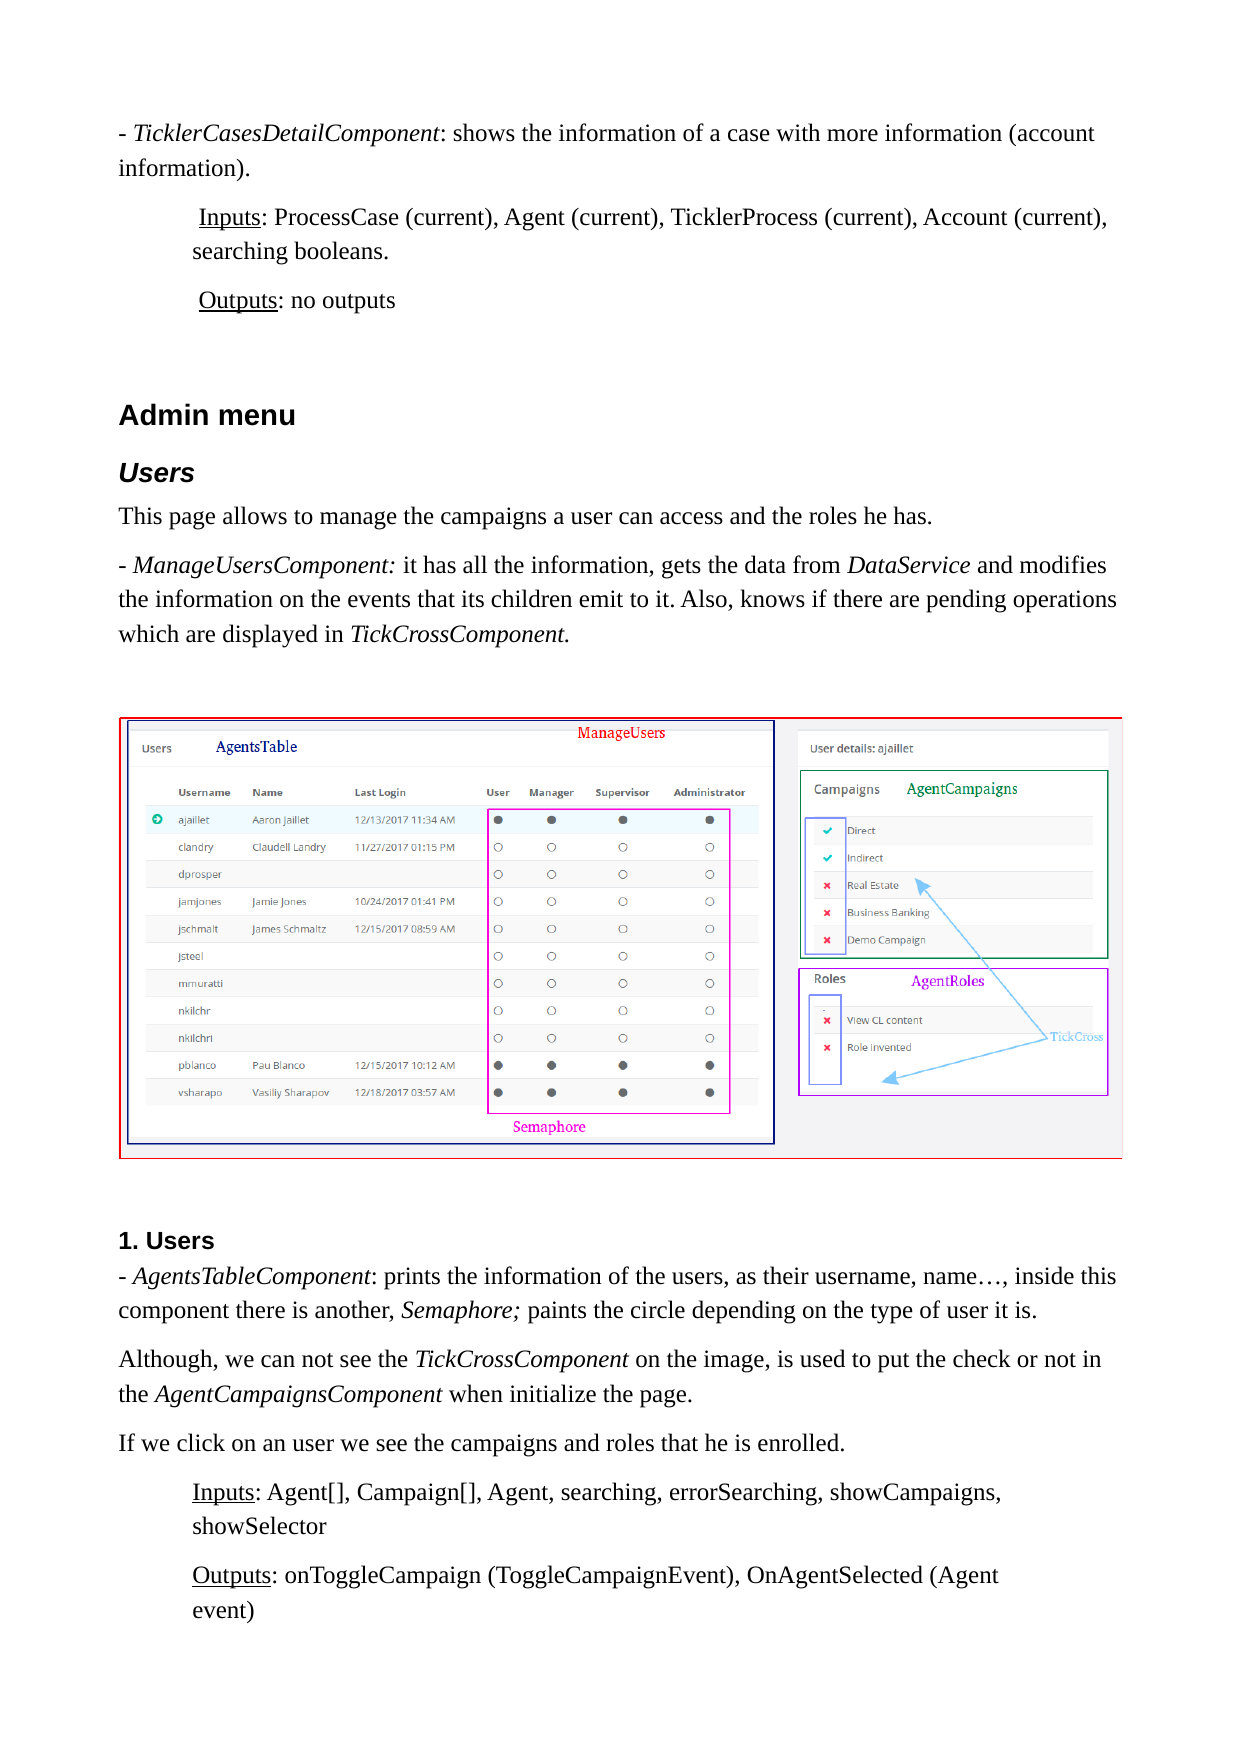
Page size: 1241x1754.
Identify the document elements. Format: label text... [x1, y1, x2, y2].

text Outputs: onToggleCampaign (ToggleCampaignEvent), OnAgentSelected (Agent event) [118, 1561, 1122, 1624]
subtitle 1. Users [118, 1226, 1122, 1254]
text - AgentsTableComponent: prints the information of the users, as their username, name…, inside this component there is another, Semaphore; paints the circle depending on the type of user it is. [118, 1261, 1122, 1324]
subtitle Users [118, 457, 1122, 488]
picture [118, 717, 1123, 1159]
text If we click on an user we see the campaigns and roles that he is enrolled. [118, 1428, 1122, 1457]
text Although, we can not see the TickCrossComponent on the image, is used to put the check or not in the AgentCampaignsComponent when initialize the page. [118, 1344, 1122, 1408]
text Outputs: no outputs [118, 285, 1122, 314]
subtitle Admin menu [118, 398, 1122, 432]
text This page allows to manage the campaigns a user can access and the roles he has. [118, 501, 1122, 530]
text - TicklerCasesDetailComponent: shows the information of a case with more information (account information). [118, 118, 1122, 181]
text Inputs: Agent[], Campaign[], Agent, searching, errorSearching, showCampaigns, showSelector [118, 1477, 1122, 1540]
text - ManageUsersComponent: it has all the information, gets the data from DataService and modifies the information on the events that its children emit to it. Also, knows if there are pending operations which are displayed in TickCrossComponent. [118, 550, 1122, 648]
text Inputs: ProcessCase (current), Agent (current), TicklerProcess (current), Account (current), searching booleans. [118, 202, 1122, 265]
